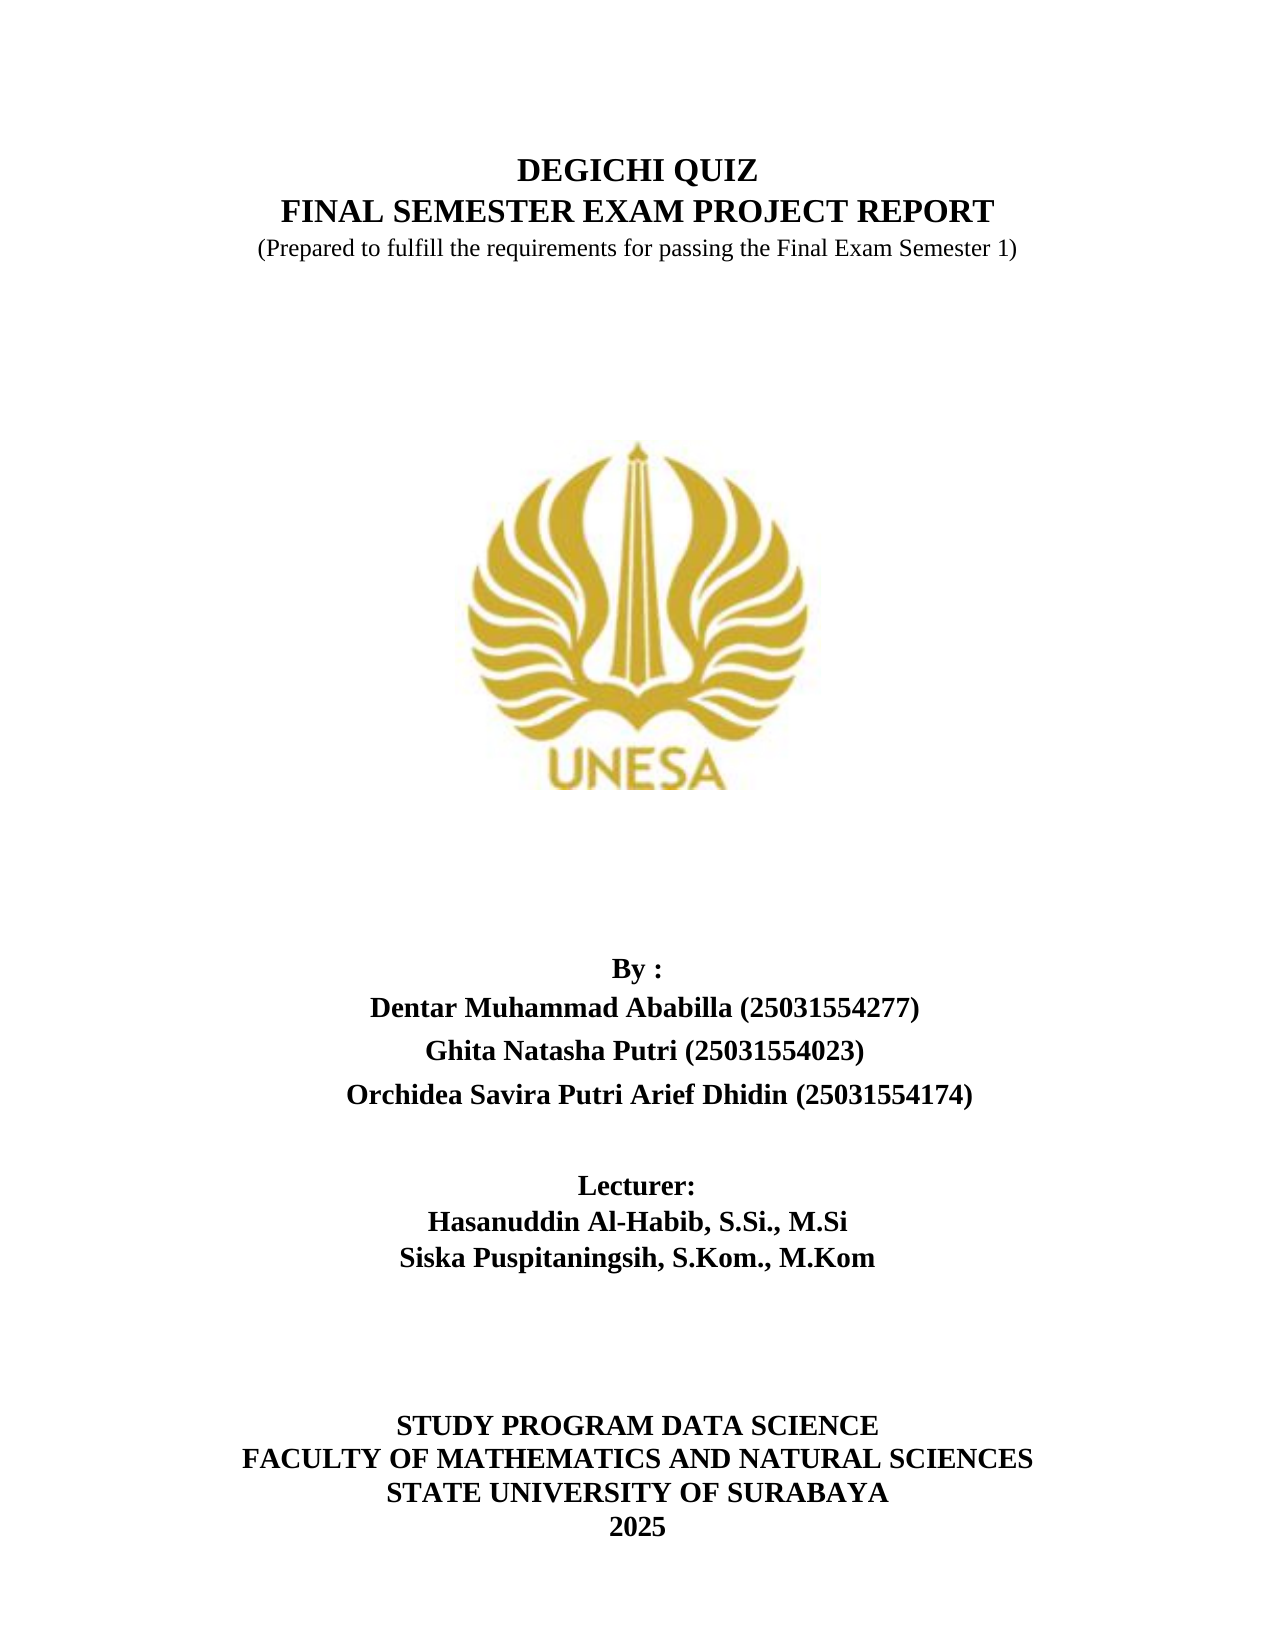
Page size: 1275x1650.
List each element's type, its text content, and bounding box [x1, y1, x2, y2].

text Dentar Muhammad Ababilla (25031554277) [342, 990, 947, 1023]
text Lecturer: Hasanuddin Al-Habib, S.Si., M.Si [428, 1168, 848, 1238]
text By : [201, 951, 1074, 984]
text Orchidea Savira Putri Arief Dhidin (25031554174) [342, 1077, 977, 1111]
picture [454, 440, 822, 790]
text (Prepared to fulfill the requirements for passing the Final Exam Semester 1) [150, 233, 1125, 261]
text Ghita Natasha Putri (25031554023) [342, 1033, 947, 1067]
text FACULTY OF MATHEMATICS AND NATURAL SCIENCES STATE UNIVERSITY OF SURABAYA [201, 1442, 1074, 1509]
text STUDY PROGRAM DATA SCIENCE [201, 1408, 1074, 1442]
text FINAL SEMESTER EXAM PROJECT REPORT [201, 191, 1074, 230]
subtitle DEGICHI QUIZ [201, 150, 1074, 188]
text 2025 [201, 1509, 1074, 1542]
text Siska Puspitaningsih, S.Kom., M.Kom [165, 1241, 1110, 1274]
